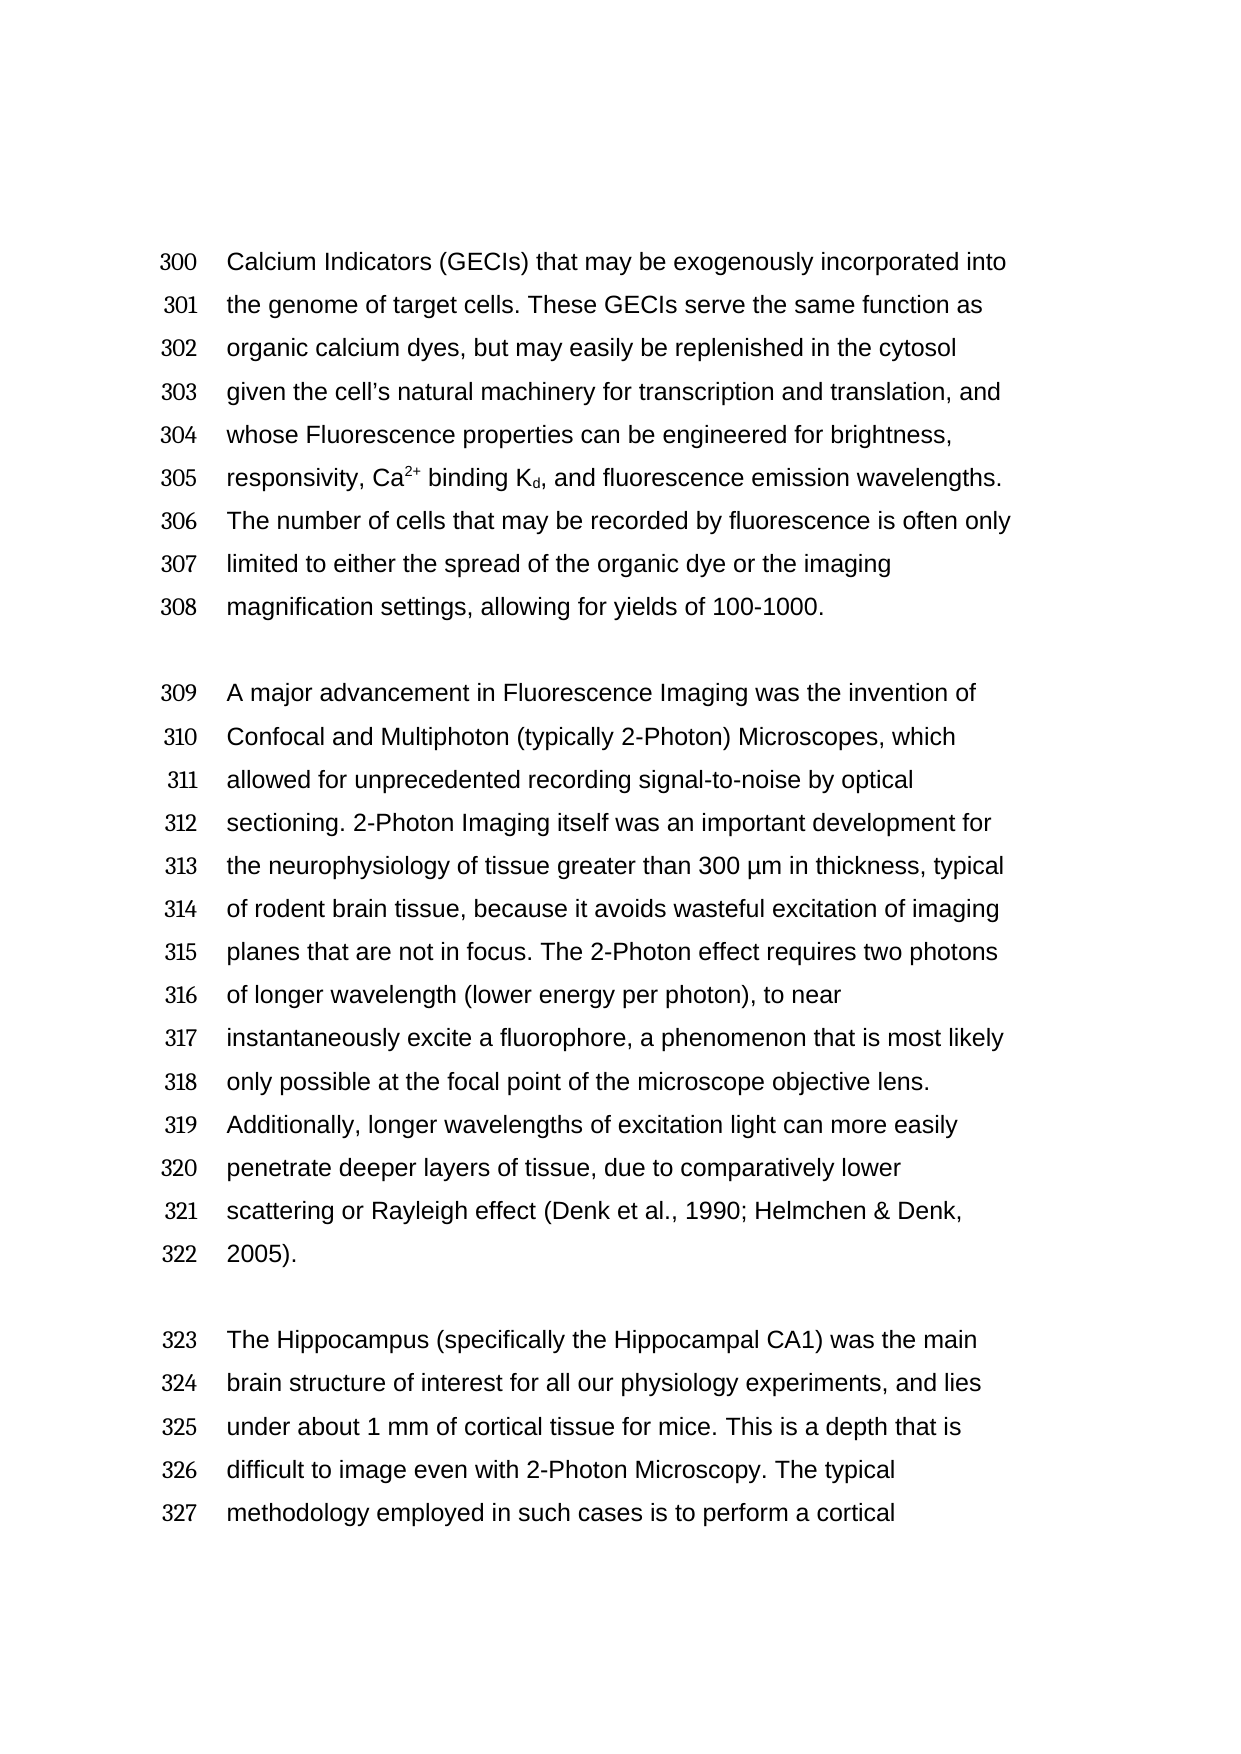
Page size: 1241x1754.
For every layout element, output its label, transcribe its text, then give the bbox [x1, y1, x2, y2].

text Calcium Indicators (GECIs) that may be exogenously incorporated into the genome of target cells. These GECIs serve the same function as organic calcium dyes, but may easily be replenished in the cytosol given the cell’s natural machinery for transcription and translation, and whose Fluorescence properties can be engineered for brightness, responsivity, Ca2+ binding Kd, and fluorescence emission wavelengths. The number of cells that may be recorded by fluorescence is often only limited to either the spread of the organic dye or the imaging magnification settings, allowing for yields of 100-1000. [226, 247, 1014, 621]
text A major advancement in Fluorescence Imaging was the invention of Confocal and Multiphoton (typically 2-Photon) Microscopes, which allowed for unprecedented recording signal-to-noise by optical sectioning. 2-Photon Imaging itself was an important development for the neurophysiology of tissue greater than 300 µm in thickness, typical of rodent brain tissue, because it avoids wasteful excitation of imaging planes that are not in focus. The 2-Photon effect requires two photons of longer wavelength (lower energy per photon), to near instantaneously excite a fluorophore, a phenomenon that is most likely only possible at the focal point of the microscope objective lens. Additionally, longer wavelengths of excitation light can more easily penetrate deeper layers of tissue, due to comparatively lower scattering or Rayleigh effect (Denk et al., 1990; Helmchen & Denk, 2005)⁠. [226, 678, 1014, 1268]
text The Hippocampus (specifically the Hippocampal CA1) was the main brain structure of interest for all our physiology experiments, and lies under about 1 mm of cortical tissue for mice. This is a depth that is difficult to image even with 2-Photon Microscopy. The typical methodology employed in such cases is to perform a cortical [226, 1325, 1014, 1527]
